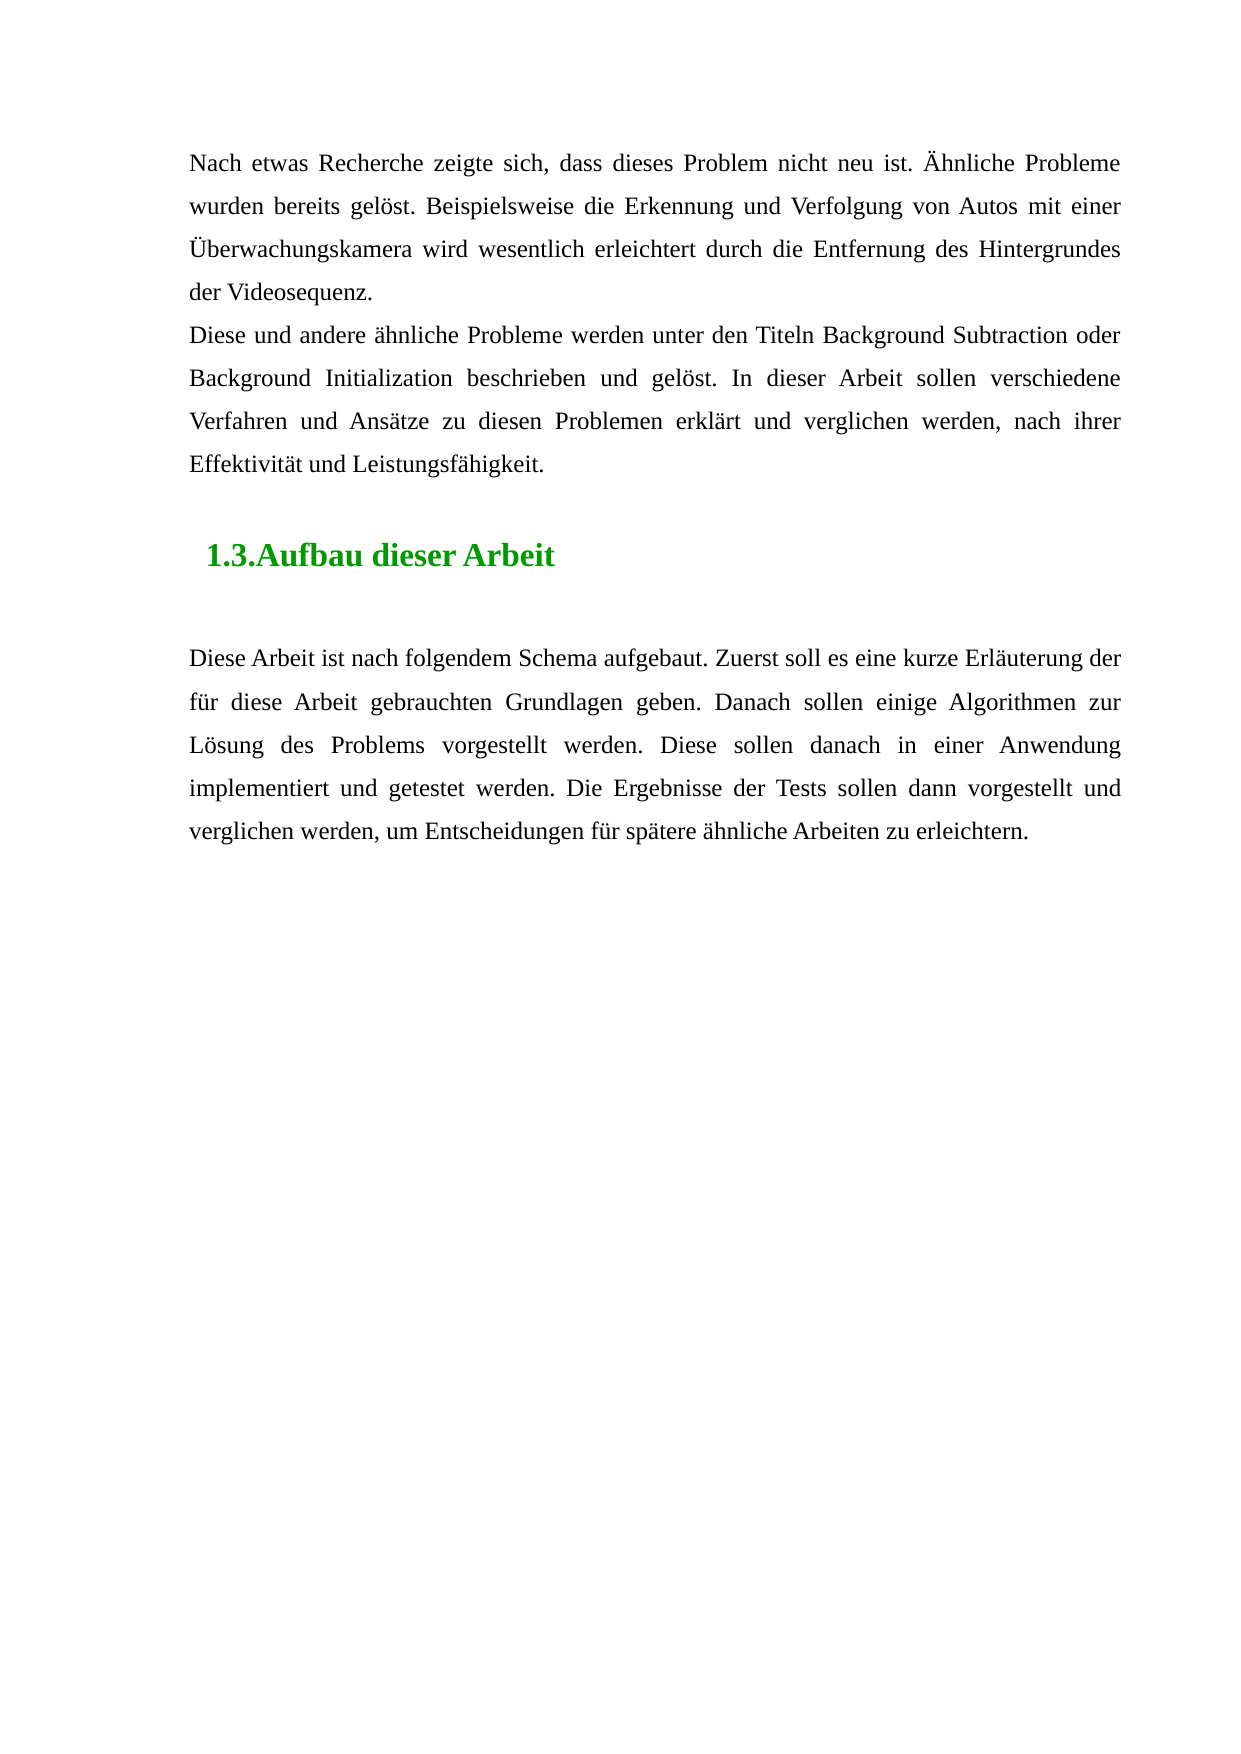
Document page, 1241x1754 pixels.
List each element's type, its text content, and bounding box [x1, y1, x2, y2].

text Diese Arbeit ist nach folgendem Schema aufgebaut. Zuerst soll es eine kurze Erläuterung der für diese Arbeit gebrauchten Grundlagen geben. Danach sollen einige Algorithmen zur Lösung des Problems vorgestellt werden. Diese sollen danach in einer Anwendung implementiert und getestet werden. Die Ergebnisse der Tests sollen dann vorgestellt und verglichen werden, um Entscheidungen für spätere ähnliche Arbeiten zu erleichtern. [189, 643, 1122, 845]
text Diese und andere ähnliche Probleme werden unter den Titeln Background Subtraction oder Background Initialization beschrieben und gelöst. In dieser Arbeit sollen verschiedene Verfahren und Ansätze zu diesen Problemen erklärt und verglichen werden, nach ihrer Effektivität und Leistungsfähigkeit. [189, 320, 1122, 478]
text Nach etwas Recherche zeigte sich, dass dieses Problem nicht neu ist. Ähnliche Probleme wurden bereits gelöst. Beispielsweise die Erkennung und Verfolgung von Autos mit einer Überwachungskamera wird wesentlich erleichtert durch die Entfernung des Hintergrundes der Videosequenz. [189, 148, 1122, 306]
text 1.3.Aufbau dieser Arbeit [189, 536, 1122, 574]
